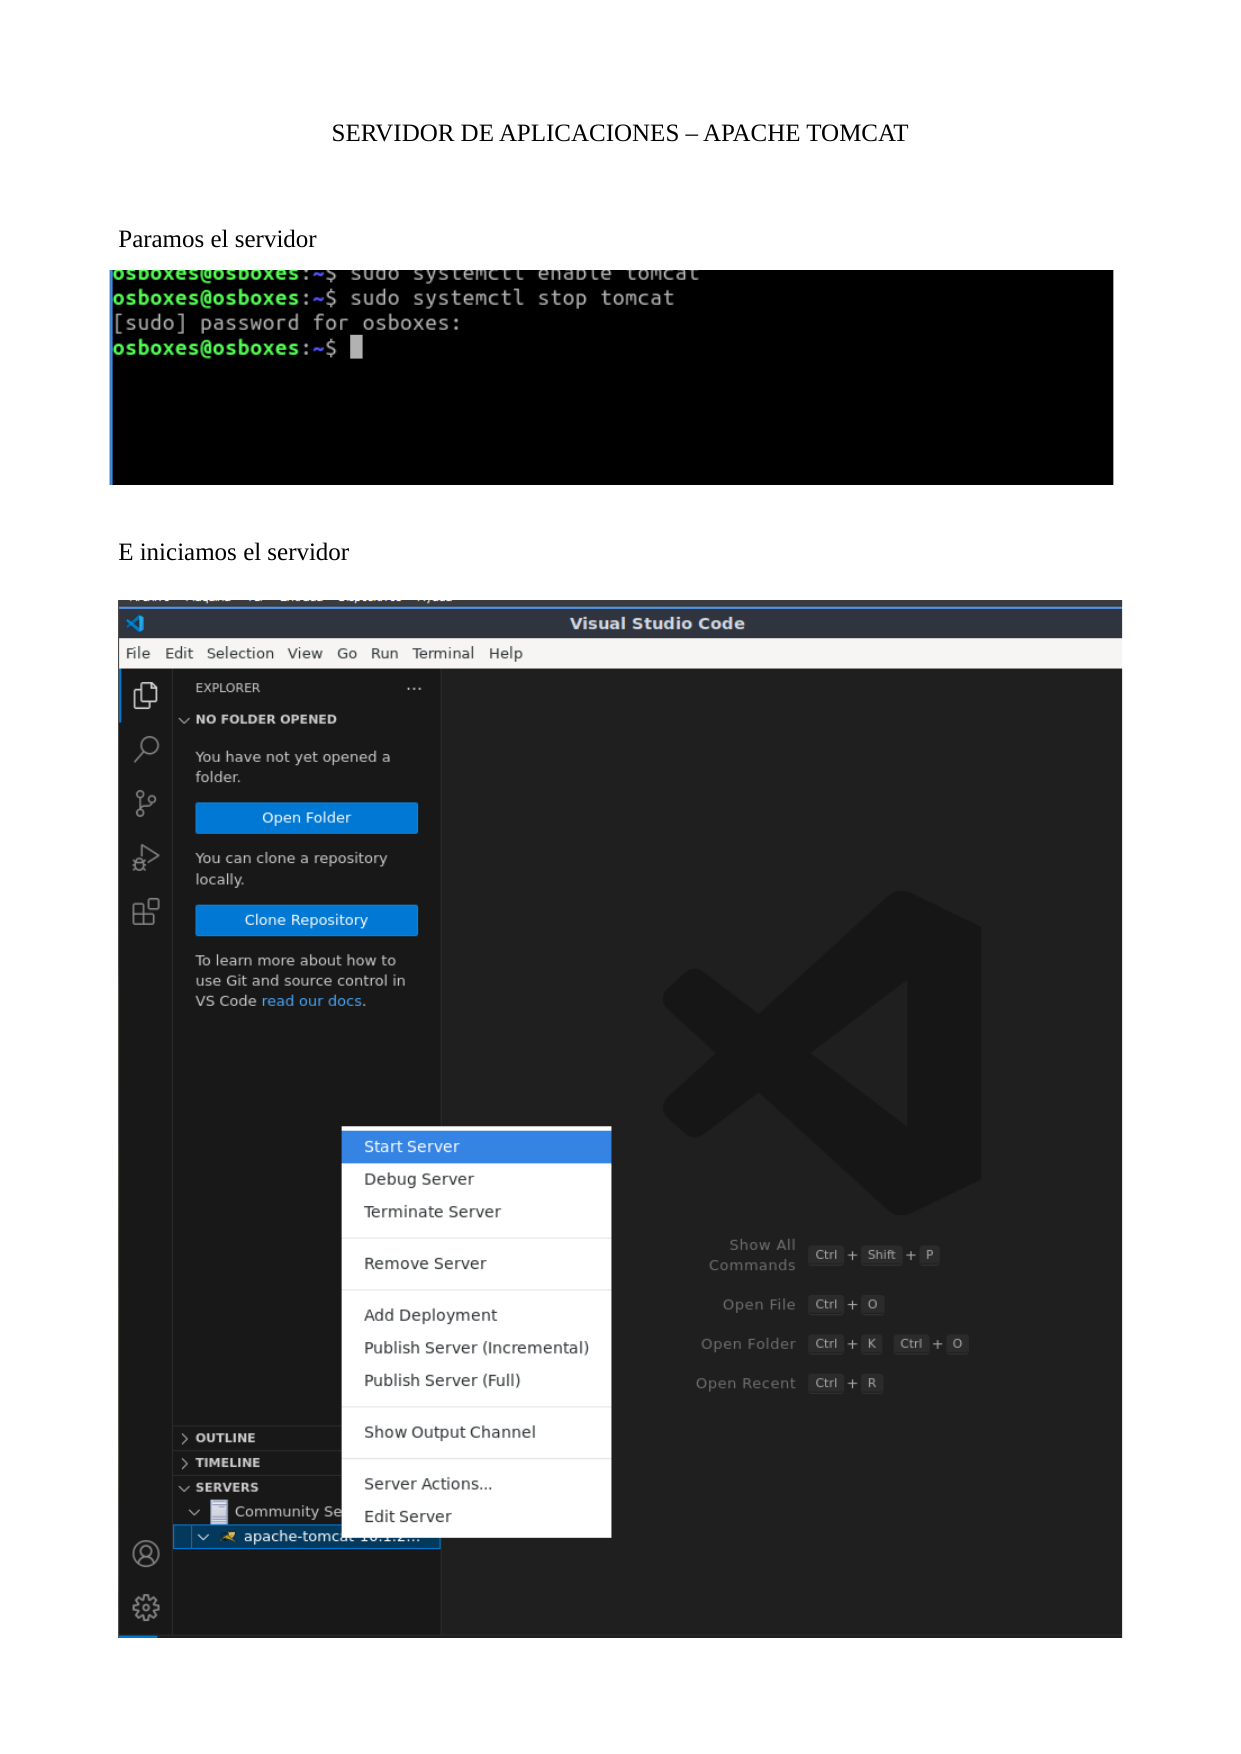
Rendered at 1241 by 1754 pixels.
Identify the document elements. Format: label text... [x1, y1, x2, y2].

picture [118, 600, 1123, 1638]
picture [109, 270, 1114, 485]
text Paramos el servidor [118, 224, 1122, 253]
text E iniciamos el servidor [118, 537, 1122, 565]
